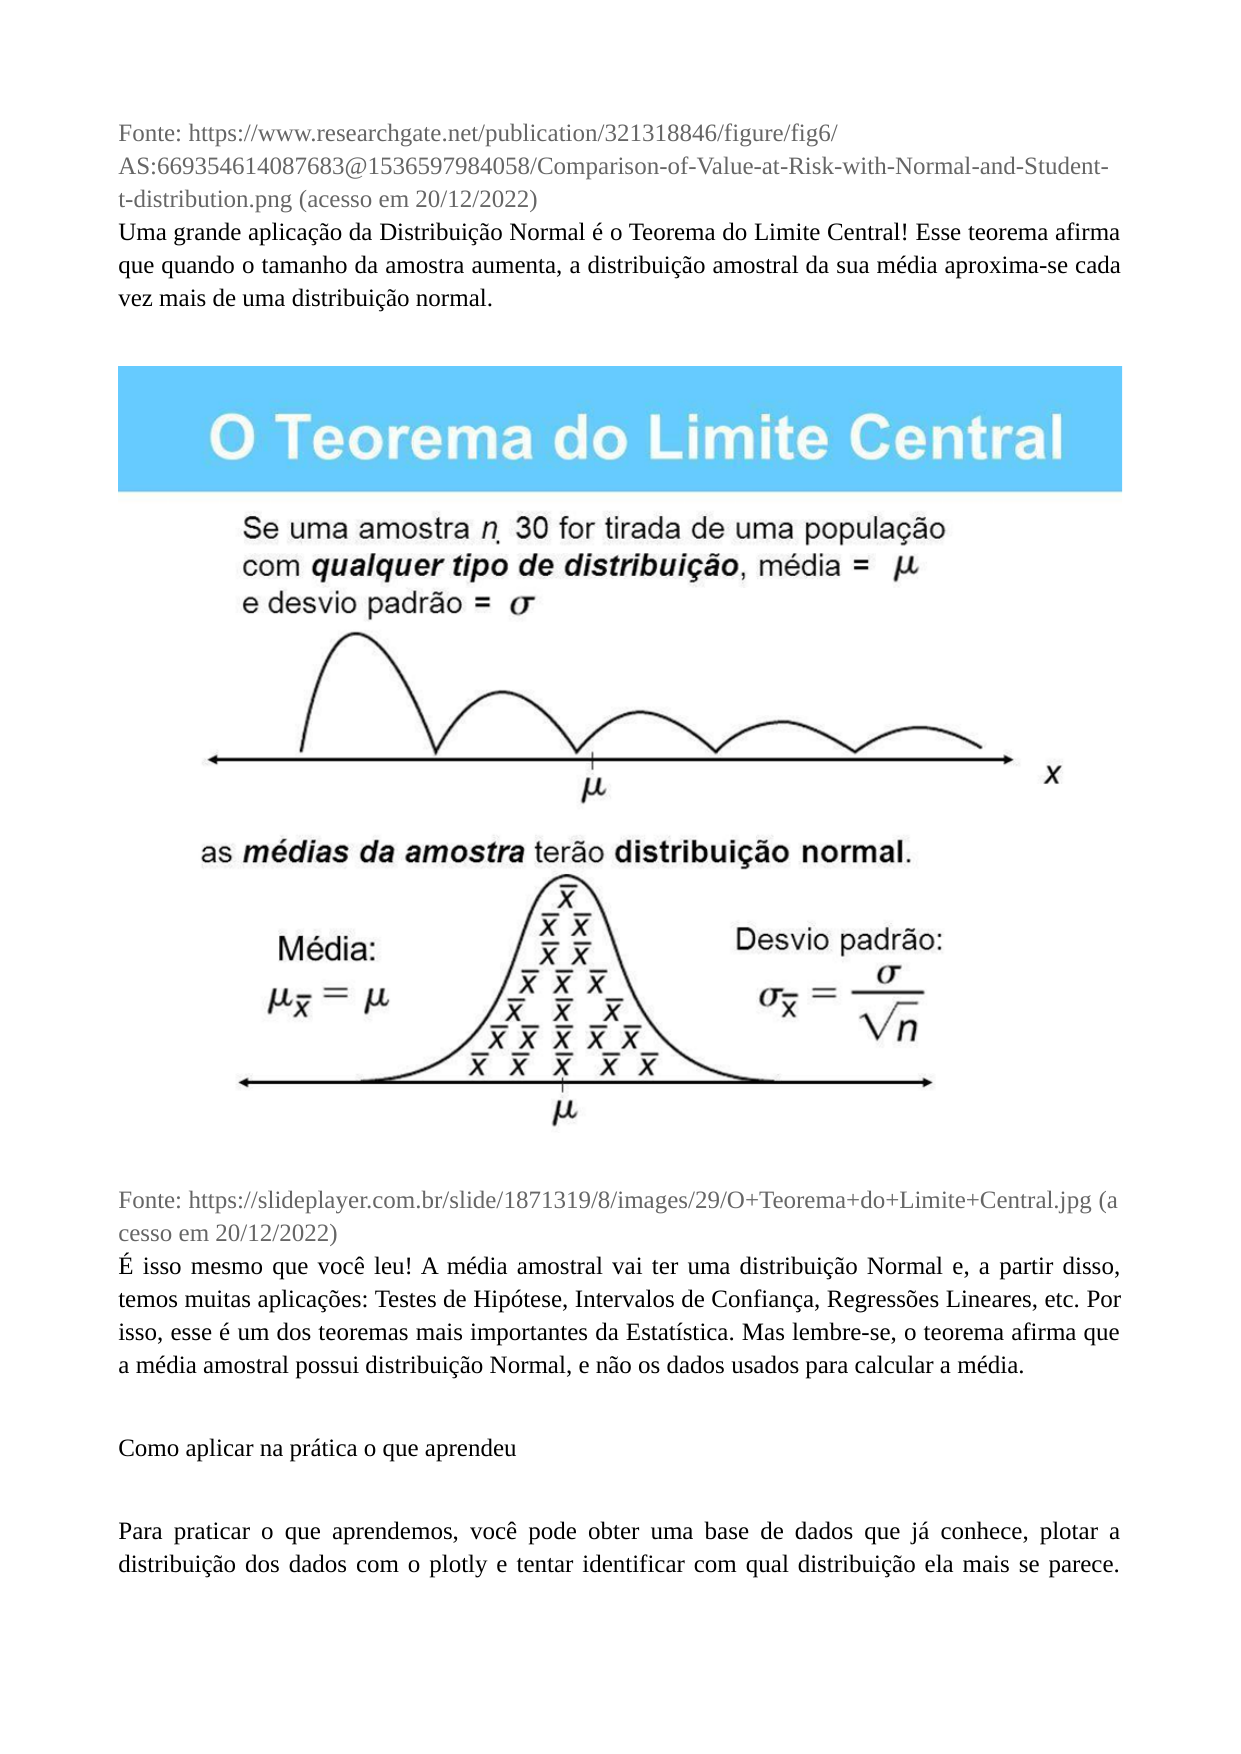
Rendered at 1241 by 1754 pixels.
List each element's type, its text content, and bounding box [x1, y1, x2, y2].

text É isso mesmo que você leu! A média amostral vai ter uma distribuição Normal e, a partir disso, temos muitas aplicações: Testes de Hipótese, Intervalos de Confiança, Regressões Lineares, etc. Por isso, esse é um dos teoremas mais importantes da Estatística. Mas lembre-se, o teorema afirma que a média amostral possui distribuição Normal, e não os dados usados para calcular a média. [118, 1251, 1122, 1379]
picture [118, 366, 1123, 1133]
text Fonte: https://www.researchgate.net/publication/321318846/figure/fig6/AS:669354614087683@1536597984058/Comparison-of-Value-at-Risk-with-Normal-and-Student-t-distribution.png (acesso em 20/12/2022) [118, 118, 1122, 213]
text Uma grande aplicação da Distribuição Normal é o Teorema do Limite Central! Esse teorema afirma que quando o tamanho da amostra aumenta, a distribuição amostral da sua média aproxima-se cada vez mais de uma distribuição normal. [118, 217, 1122, 312]
text Para praticar o que aprendemos, você pode obter uma base de dados que já conhece, plotar a distribuição dos dados com o plotly e tentar identificar com qual distribuição ela mais se parece. [118, 1516, 1122, 1578]
text Como aplicar na prática o que aprendeu [118, 1433, 1122, 1462]
text Fonte: https://slideplayer.com.br/slide/1871319/8/images/29/O+Teorema+do+Limite+Central.jpg (acesso em 20/12/2022) [118, 1185, 1122, 1247]
